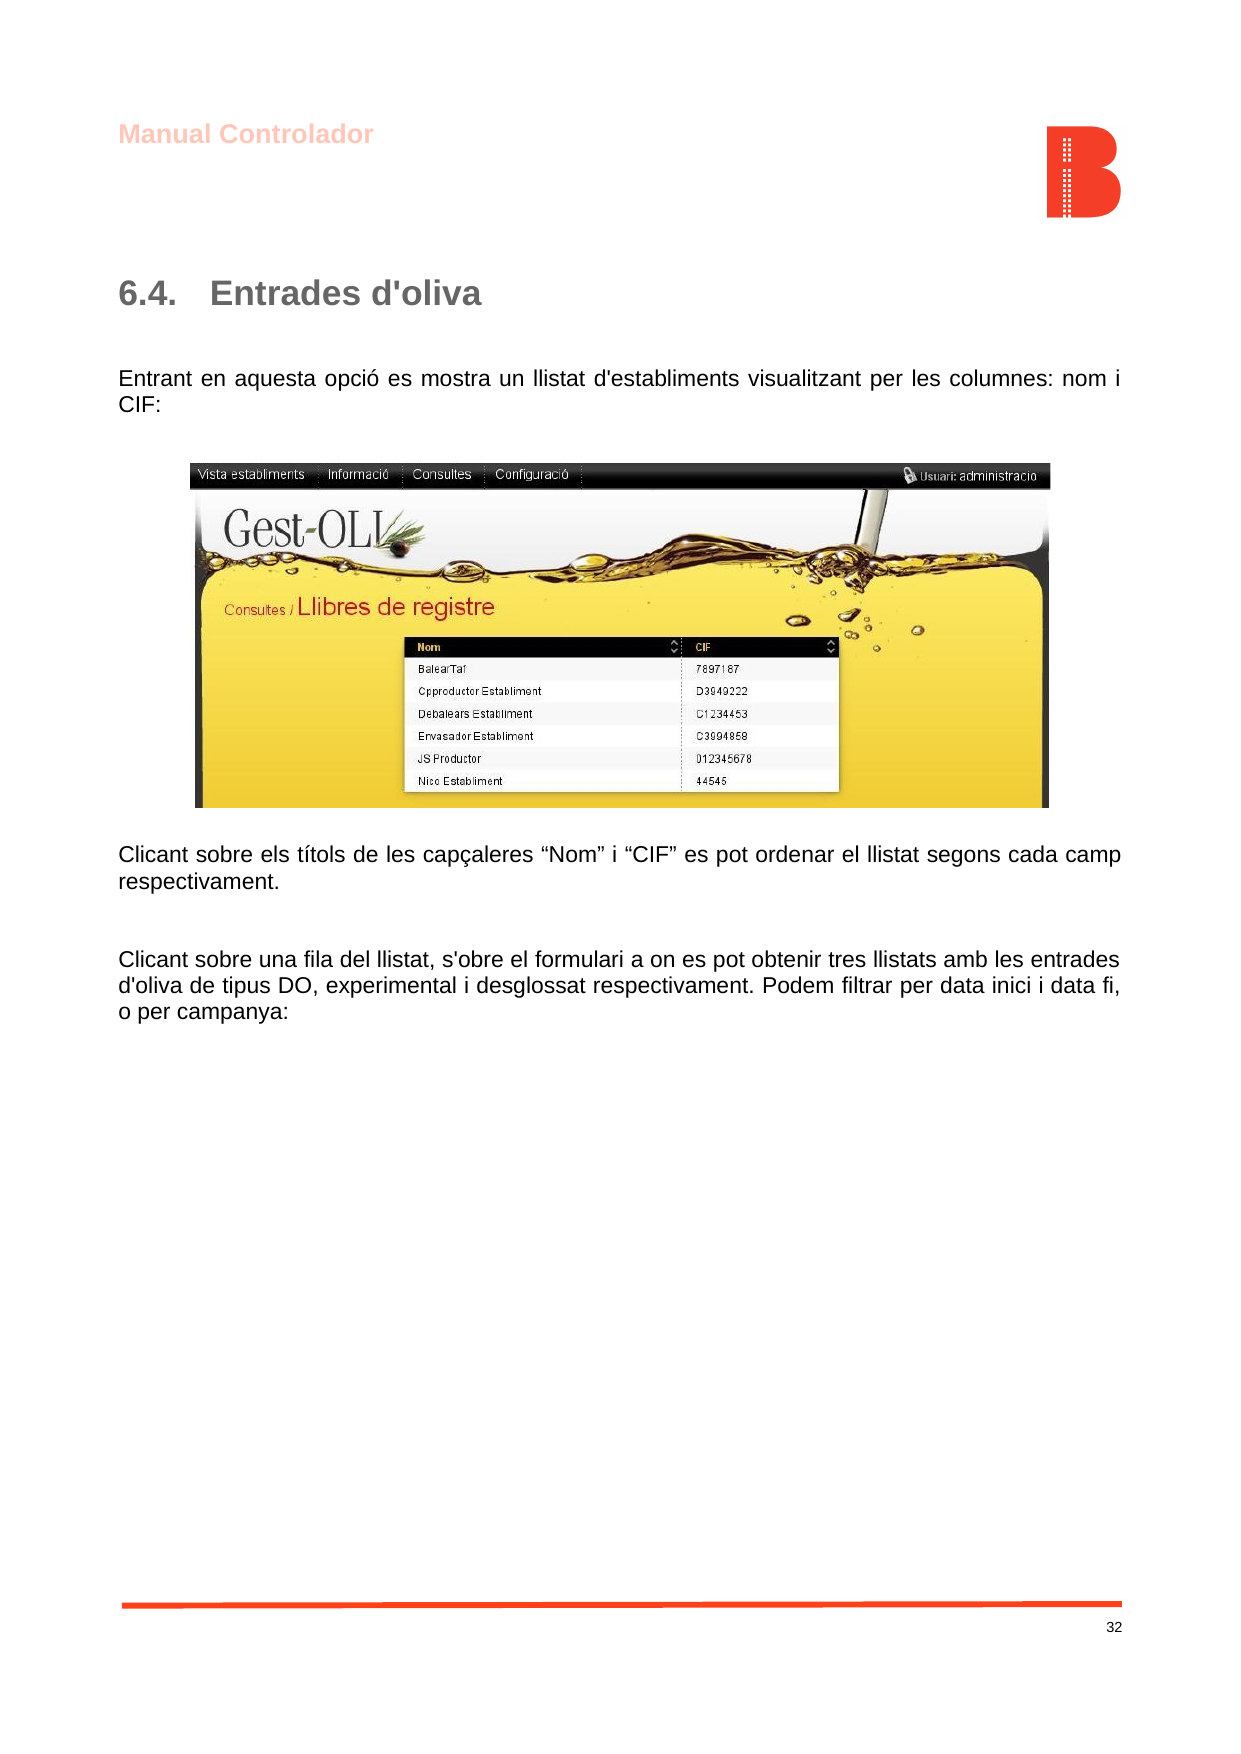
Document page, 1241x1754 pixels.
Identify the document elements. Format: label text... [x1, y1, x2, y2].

text Clicant sobre els títols de les capçaleres “Nom” i “CIF” es pot ordenar el llistat segons cada camp respectivament. [118, 841, 1122, 894]
picture [190, 463, 1051, 808]
subtitle Entrades d'oliva [118, 273, 1122, 313]
text Entrant en aquesta opció es mostra un llistat d'establiments visualitzant per les columnes: nom i CIF: [118, 365, 1122, 417]
text Clicant sobre una fila del llistat, s'obre el formulari a on es pot obtenir tres llistats amb les entrades d'oliva de tipus DO, experimental i desglossat respectivament. Podem filtrar per data inici i data fi, o per campanya: [118, 946, 1122, 1024]
picture [1036, 124, 1130, 221]
